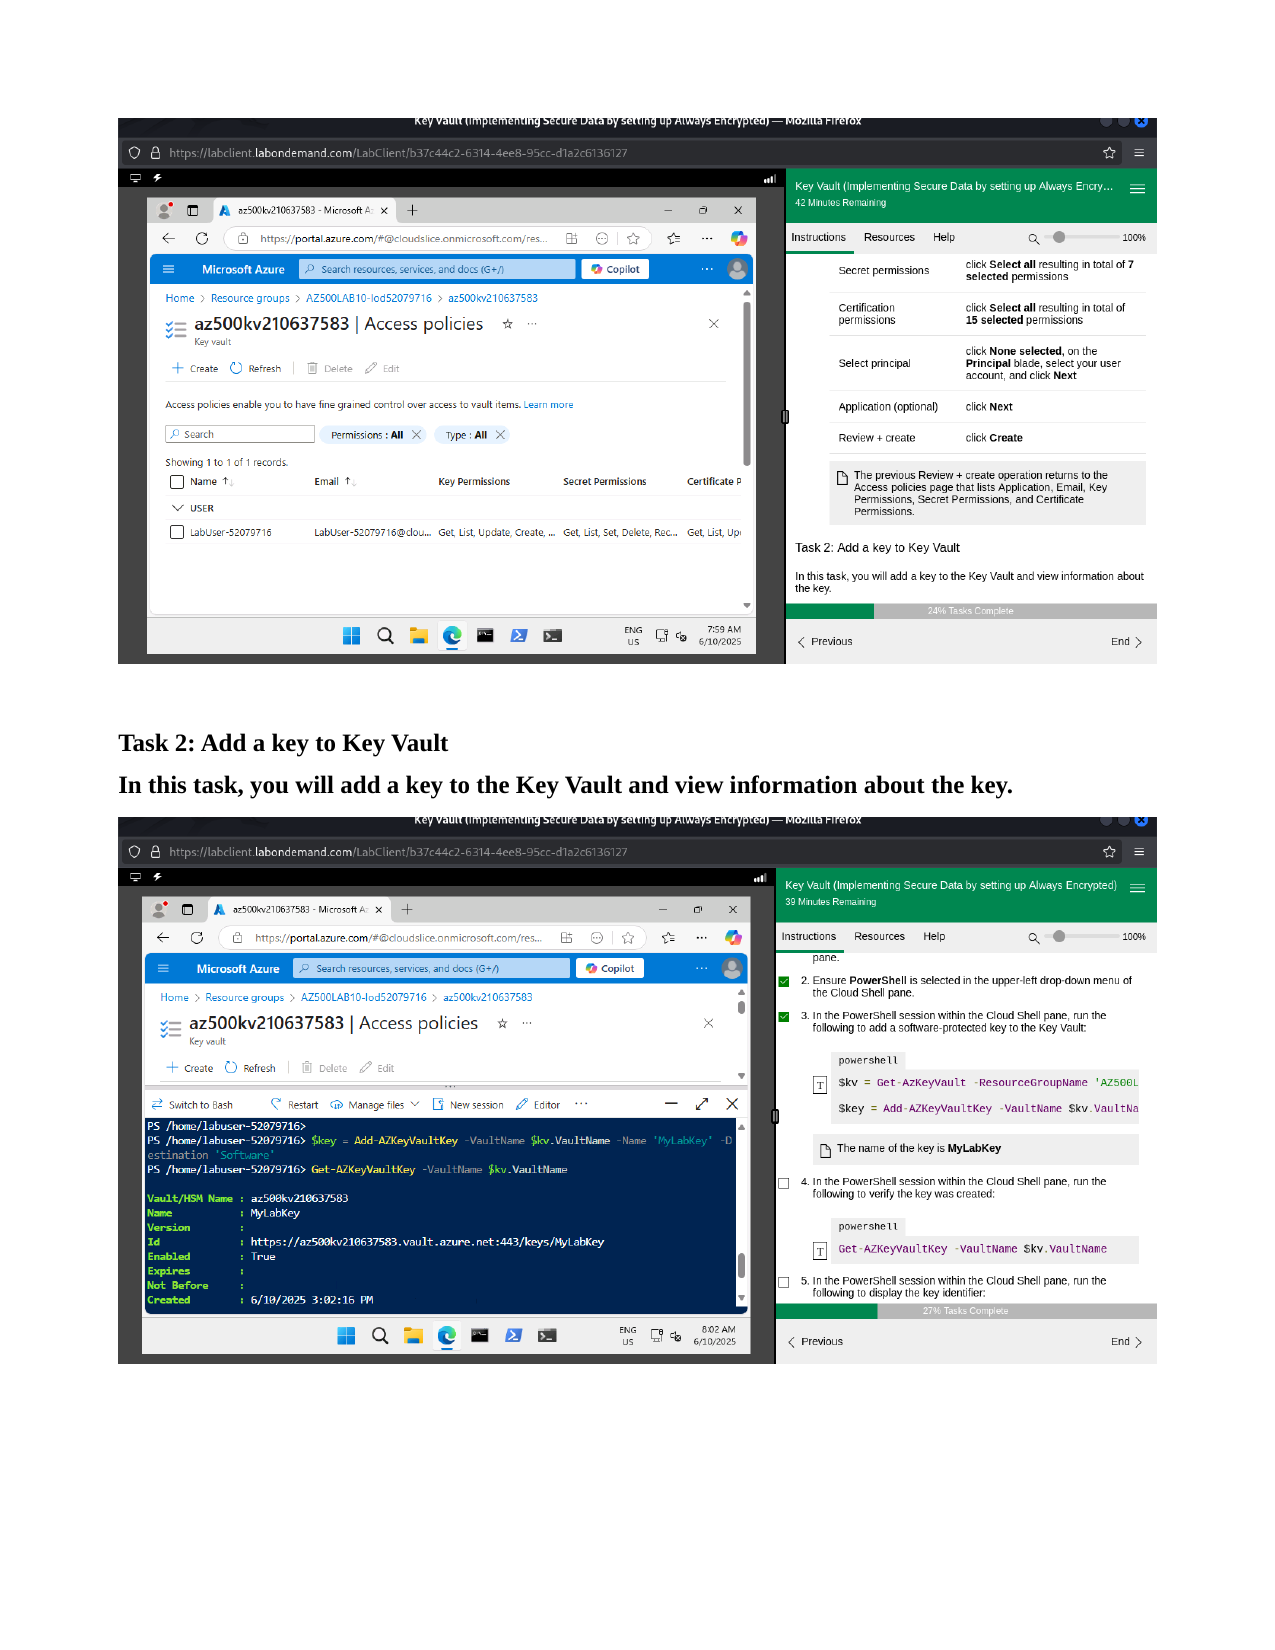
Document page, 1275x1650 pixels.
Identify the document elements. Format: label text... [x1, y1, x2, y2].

picture [118, 817, 1157, 1364]
picture [118, 118, 1157, 664]
subtitle Task 2: Add a key to Key Vault [118, 728, 1157, 757]
text In this task, you will add a key to the Key Vault and view information about the key. [118, 770, 1157, 798]
